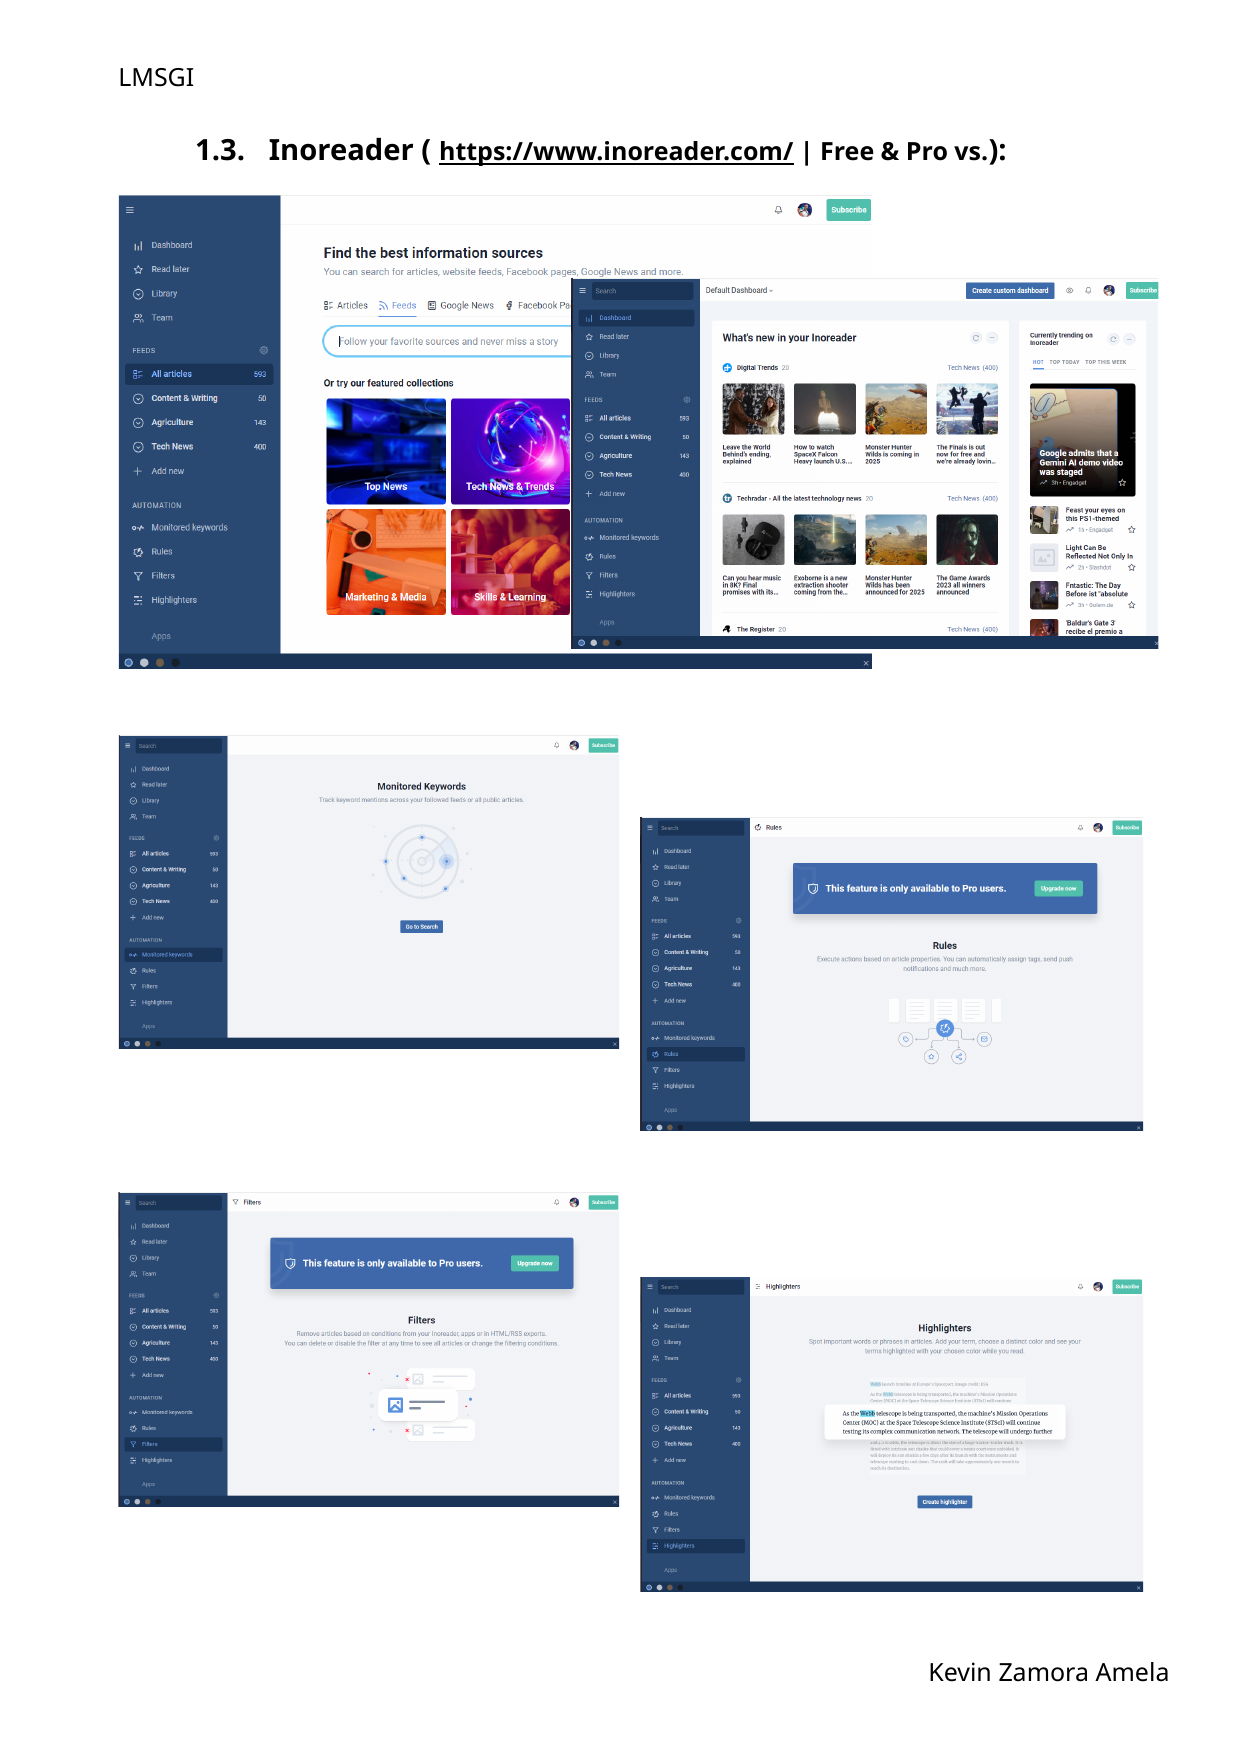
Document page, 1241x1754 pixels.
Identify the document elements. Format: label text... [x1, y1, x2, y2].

picture [640, 817, 1144, 1131]
subtitle Inoreader ( https://www.inoreader.com/ | Free & Pro vs.): [195, 130, 1169, 169]
picture [118, 1192, 620, 1507]
picture [118, 194, 1159, 669]
picture [640, 1277, 1144, 1592]
picture [118, 735, 620, 1049]
